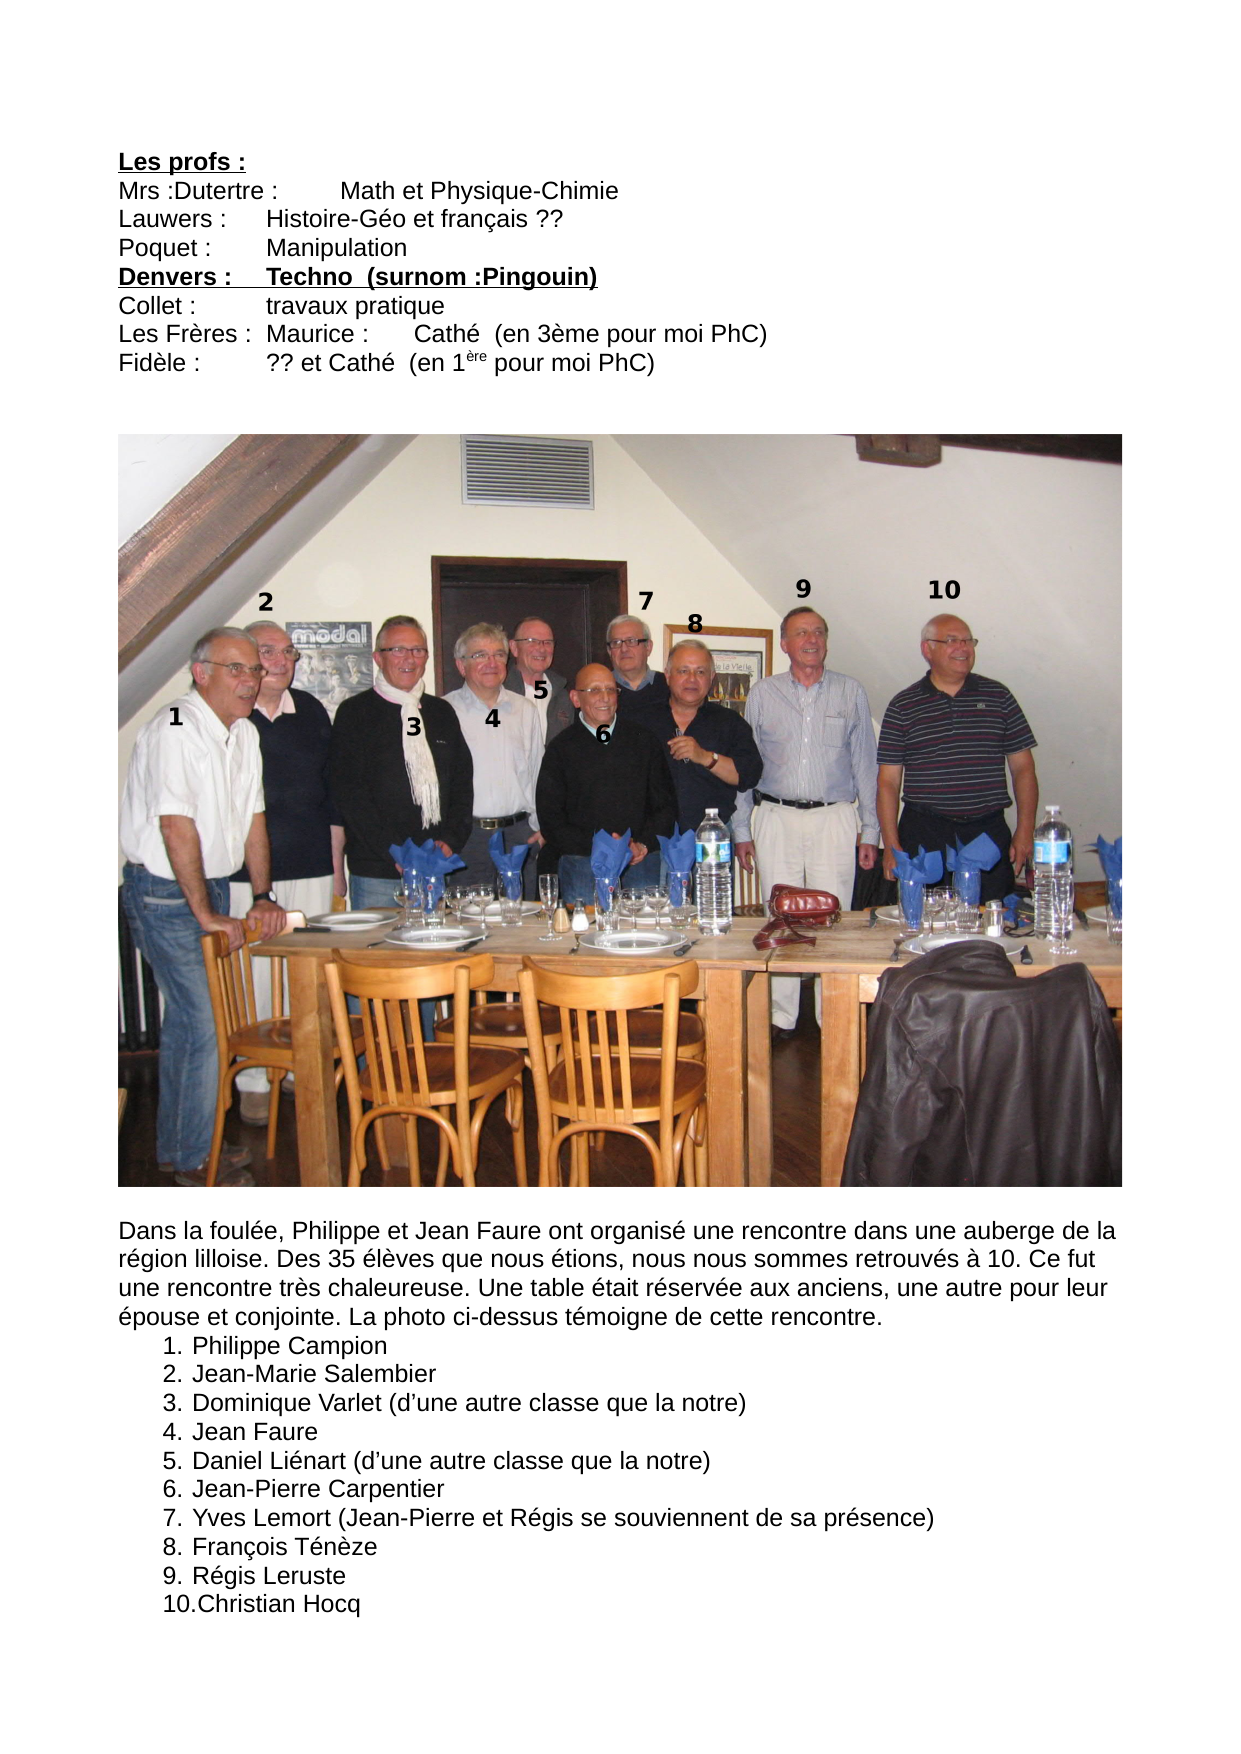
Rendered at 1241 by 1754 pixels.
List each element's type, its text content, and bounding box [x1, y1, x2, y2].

text Poquet : Manipulation [118, 233, 1122, 262]
text Lauwers : Histoire-Géo et français ?? [118, 204, 1122, 233]
text Mrs :Dutertre : Math et Physique-Chimie [118, 176, 1122, 204]
list François Ténèze [162, 1532, 1122, 1561]
list Yves Lemort (Jean-Pierre et Régis se souviennent de sa présence) [162, 1503, 1122, 1532]
text Les Frères : Maurice : Cathé (en 3ème pour moi PhC) [118, 319, 1122, 348]
text Collet : travaux pratique [118, 291, 1122, 319]
list Jean-Pierre Carpentier [162, 1474, 1122, 1503]
picture [118, 434, 1123, 1187]
text Dans la foulée, Philippe et Jean Faure ont organisé une rencontre dans une auberge de la région lilloise. Des 35 élèves que nous étions, nous nous sommes retrouvés à 10. Ce fut une rencontre très chaleureuse. Une table était réservée aux anciens, une autre pour leur épouse et conjointe. La photo ci-dessus témoigne de cette rencontre. [118, 1216, 1122, 1331]
text Fidèle : ?? et Cathé (en 1ère pour moi PhC) [118, 348, 1122, 377]
list Philippe Campion [162, 1331, 1122, 1359]
list Jean-Marie Salembier [162, 1359, 1122, 1388]
list Jean Faure [162, 1417, 1122, 1446]
list Christian Hocq [162, 1589, 1122, 1618]
text Denvers : Techno (surnom :Pingouin) [118, 262, 1122, 291]
text Les profs : [118, 147, 1122, 176]
list Daniel Liénart (d’une autre classe que la notre) [162, 1446, 1122, 1474]
list Dominique Varlet (d’une autre classe que la notre) [162, 1388, 1122, 1417]
list Régis Leruste [162, 1561, 1122, 1589]
